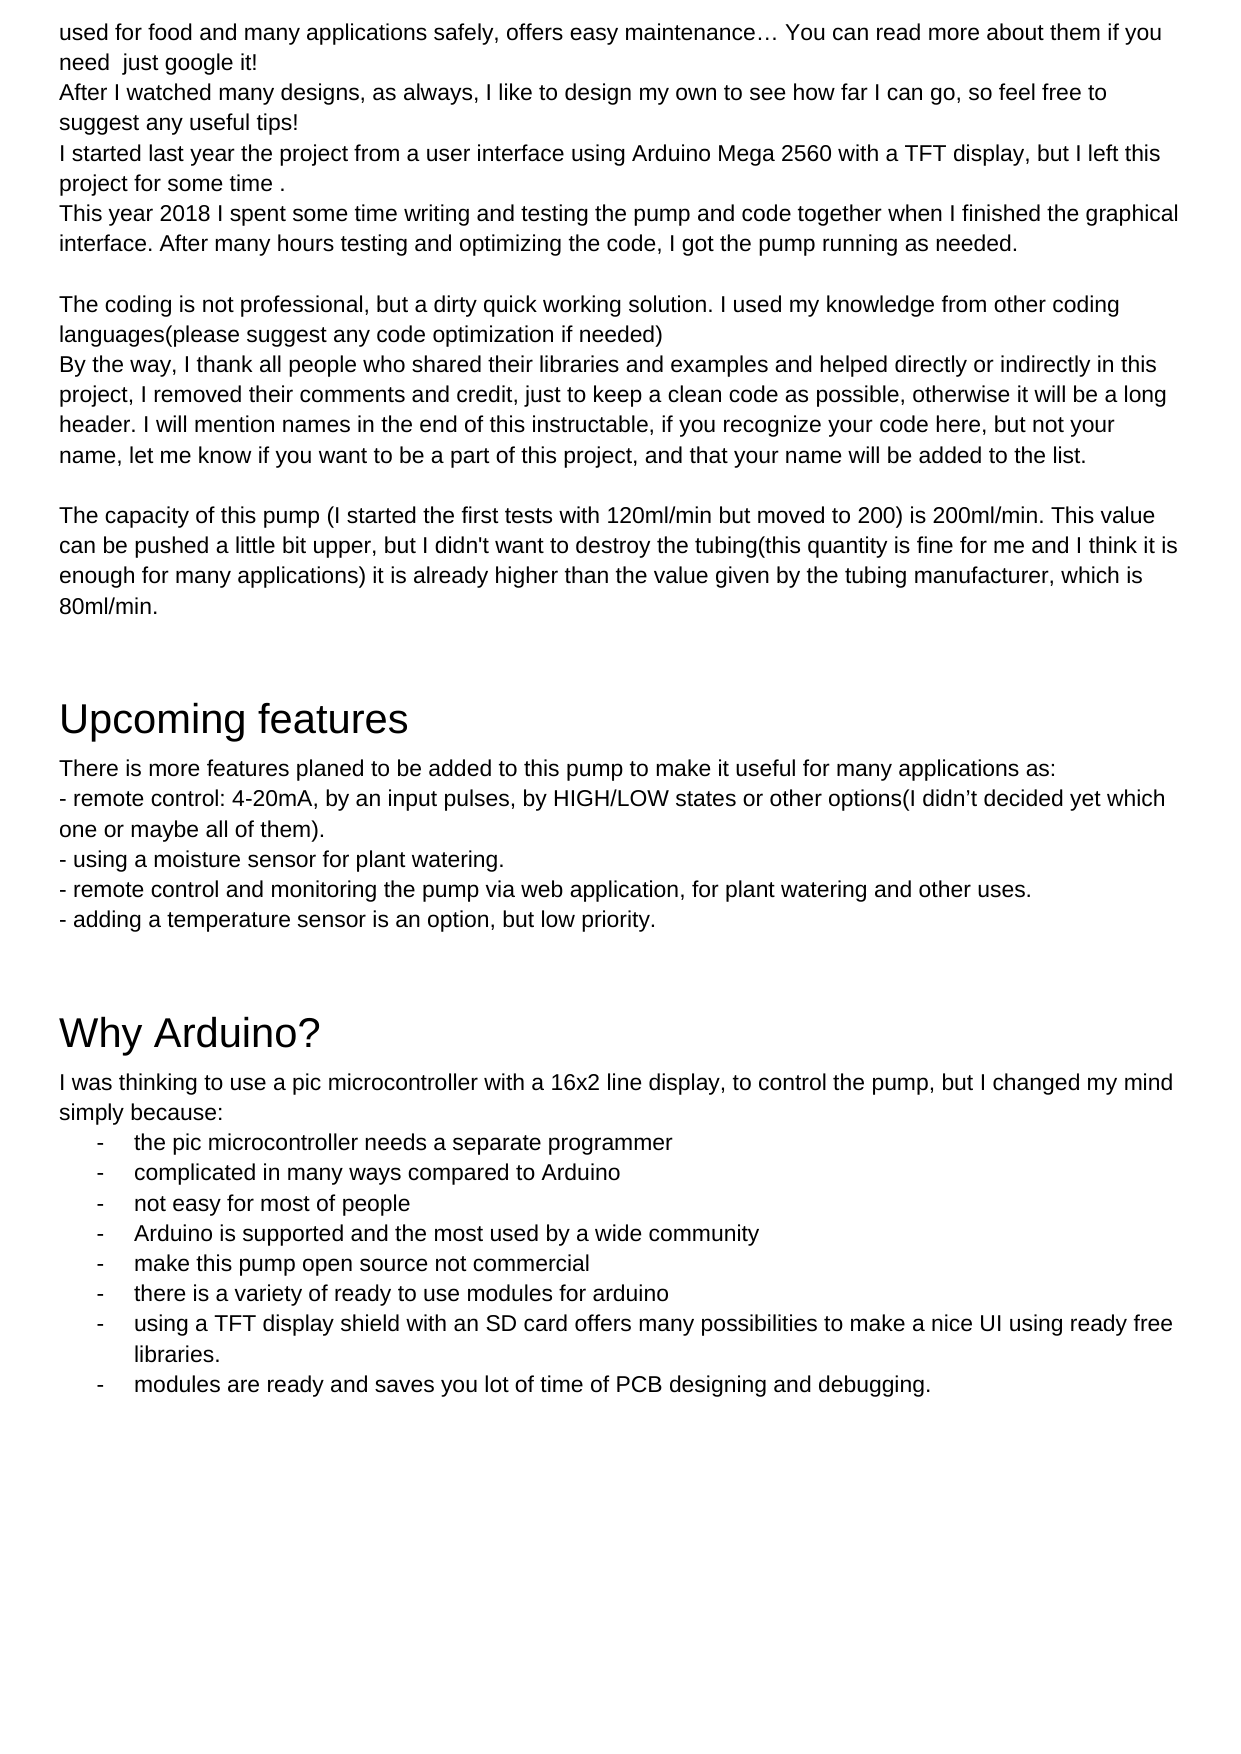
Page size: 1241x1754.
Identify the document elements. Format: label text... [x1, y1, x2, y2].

text The capacity of this pump (I started the first tests with 120ml/min but moved to 200) is 200ml/min. This value can be pushed a little bit upper, but I didn't want to destroy the tubing(this quantity is fine for me and I think it is enough for many applications) it is already higher than the value given by the tubing manufacturer, which is 80ml/min. [59, 502, 1180, 619]
list there is a variety of ready to use modules for arduino [96, 1280, 1180, 1307]
list make this pump open source not commercial [96, 1250, 1180, 1276]
subtitle Upcoming features [59, 695, 1180, 743]
text By the way, I thank all people who shared their libraries and examples and helped directly or indirectly in this project, I removed their comments and credit, just to keep a clean code as possible, otherwise it will be a long header. I will mention names in the end of this instructable, if you recognize your code here, but not your name, let me know if you want to be a part of this project, and that your name will be added to the list. [59, 351, 1180, 468]
text - using a moisture sensor for plant watering. [59, 846, 1180, 872]
list not easy for most of people [96, 1189, 1180, 1216]
text There is more features planed to be added to this pump to make it useful for many applications as: [59, 755, 1180, 782]
list the pic microcontroller needs a separate programmer [96, 1129, 1180, 1156]
subtitle Why Arduino? [59, 1008, 1180, 1056]
list using a TFT display shield with an SD card offers many possibilities to make a nice UI using ready free libraries. [96, 1310, 1180, 1367]
list modules are ready and saves you lot of time of PCB designing and debugging. [96, 1371, 1180, 1397]
text used for food and many applications safely, offers easy maintenance… You can read more about them if you need just google it! [59, 19, 1180, 75]
text - adding a temperature sensor is an option, but low priority. [59, 906, 1180, 933]
list Arduino is supported and the most used by a wide community [96, 1220, 1180, 1246]
text I was thinking to use a pic microcontroller with a 16x2 line display, to control the pump, but I changed my mind simply because: [59, 1069, 1180, 1125]
text I started last year the project from a user interface using Arduino Mega 2560 with a TFT display, but I left this project for some time . [59, 139, 1180, 196]
list complicated in many ways compared to Arduino [96, 1159, 1180, 1186]
text - remote control: 4-20mA, by an input pulses, by HIGH/LOW states or other options(I didn’t decided yet which one or maybe all of them). [59, 785, 1180, 842]
text After I watched many designs, as always, I like to design my own to see how far I can go, so feel free to suggest any useful tips! [59, 79, 1180, 136]
text The coding is not professional, but a dirty quick working solution. I used my knowledge from other coding languages(please suggest any code optimization if needed) [59, 291, 1180, 347]
text This year 2018 I spent some time writing and testing the pump and code together when I finished the graphical interface. After many hours testing and optimizing the code, I got the pump running as needed. [59, 200, 1180, 257]
text - remote control and monitoring the pump via web application, for plant watering and other uses. [59, 876, 1180, 902]
